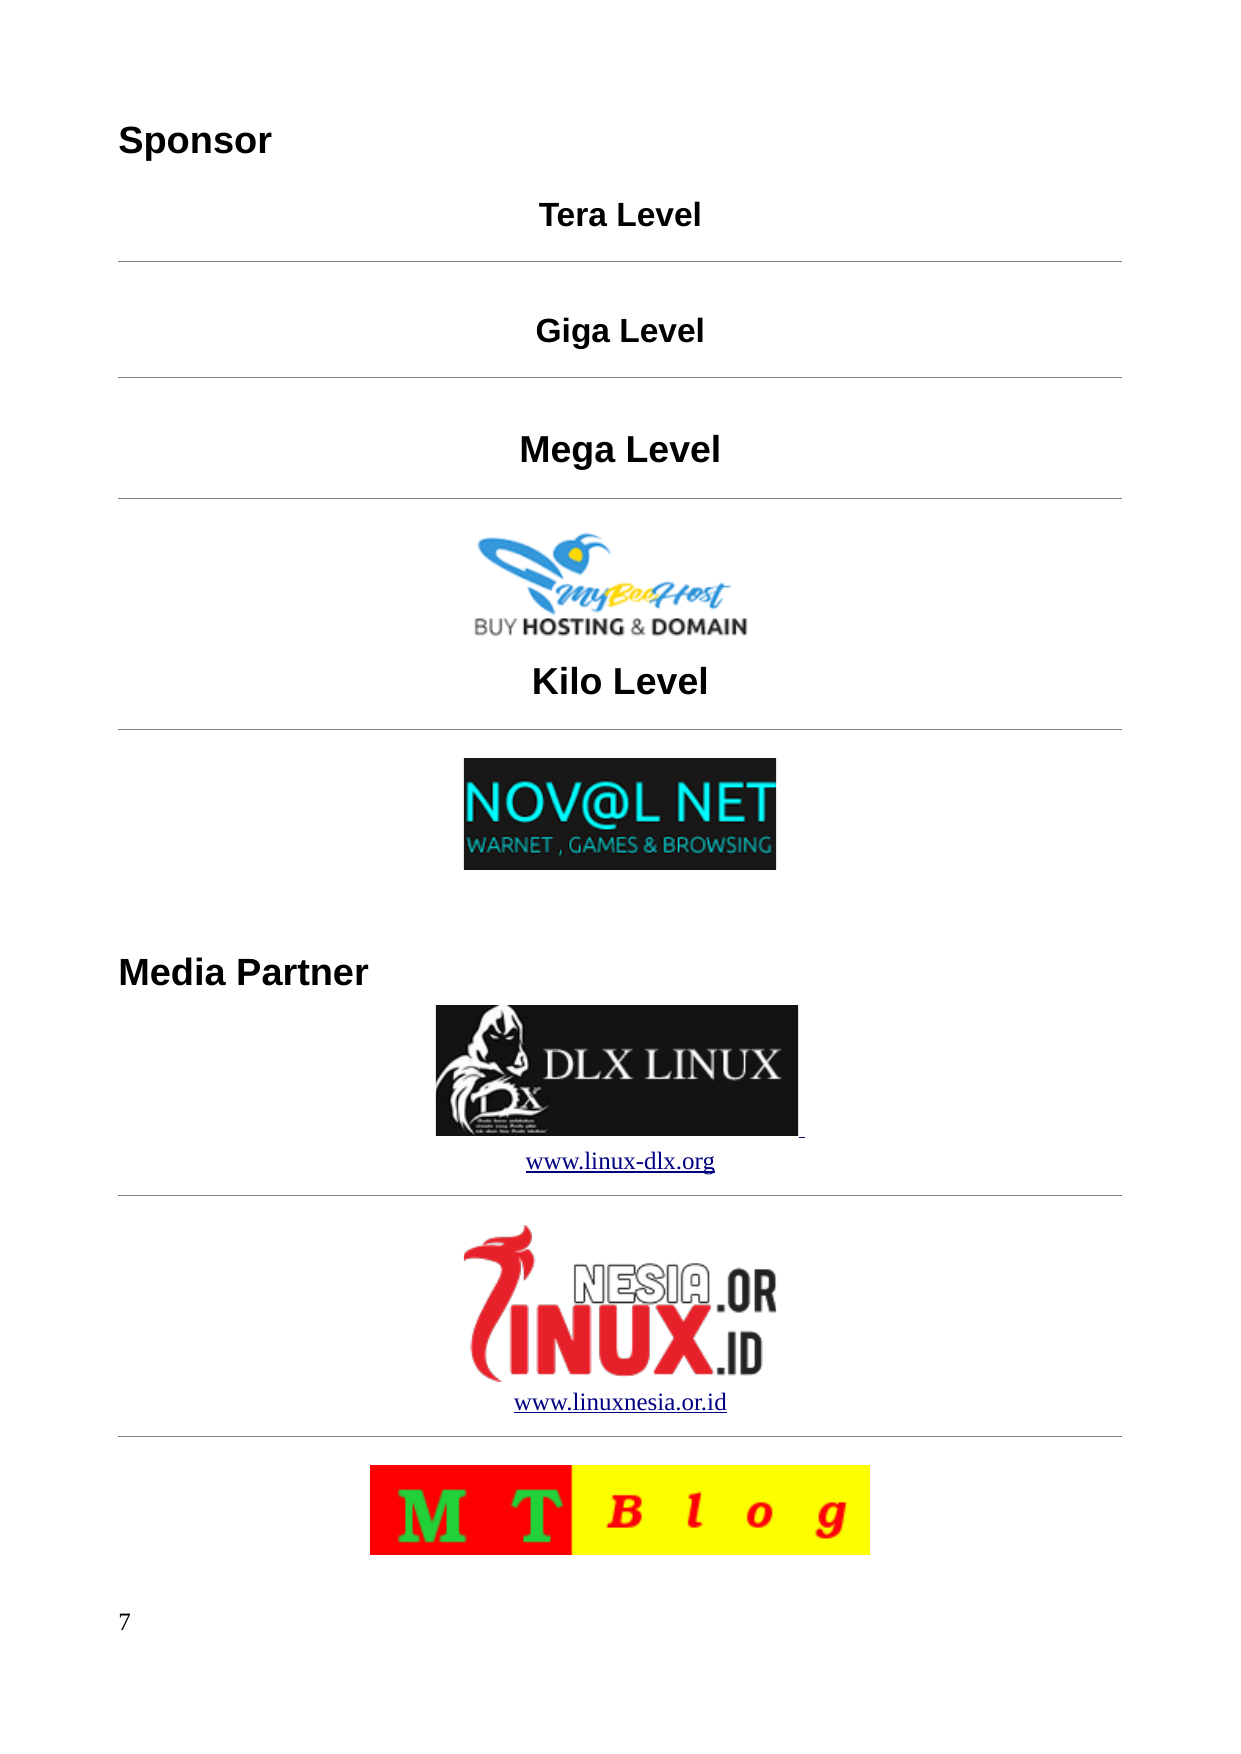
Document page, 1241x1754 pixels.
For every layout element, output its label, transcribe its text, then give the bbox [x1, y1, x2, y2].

picture [463, 758, 777, 870]
picture [370, 1465, 870, 1555]
text www.linuxnesia.or.id [118, 1387, 1122, 1416]
subtitle Mega Level [118, 427, 1122, 471]
text www.linux-dlx.org [118, 1146, 1122, 1175]
subtitle Sponsor [118, 118, 1122, 162]
picture [463, 527, 777, 639]
subtitle Giga Level [118, 311, 1122, 350]
subtitle Media Partner [118, 949, 1122, 993]
subtitle Kilo Level [118, 659, 1122, 702]
picture [463, 1225, 777, 1382]
picture [435, 1005, 799, 1136]
subtitle Tera Level [118, 195, 1122, 234]
